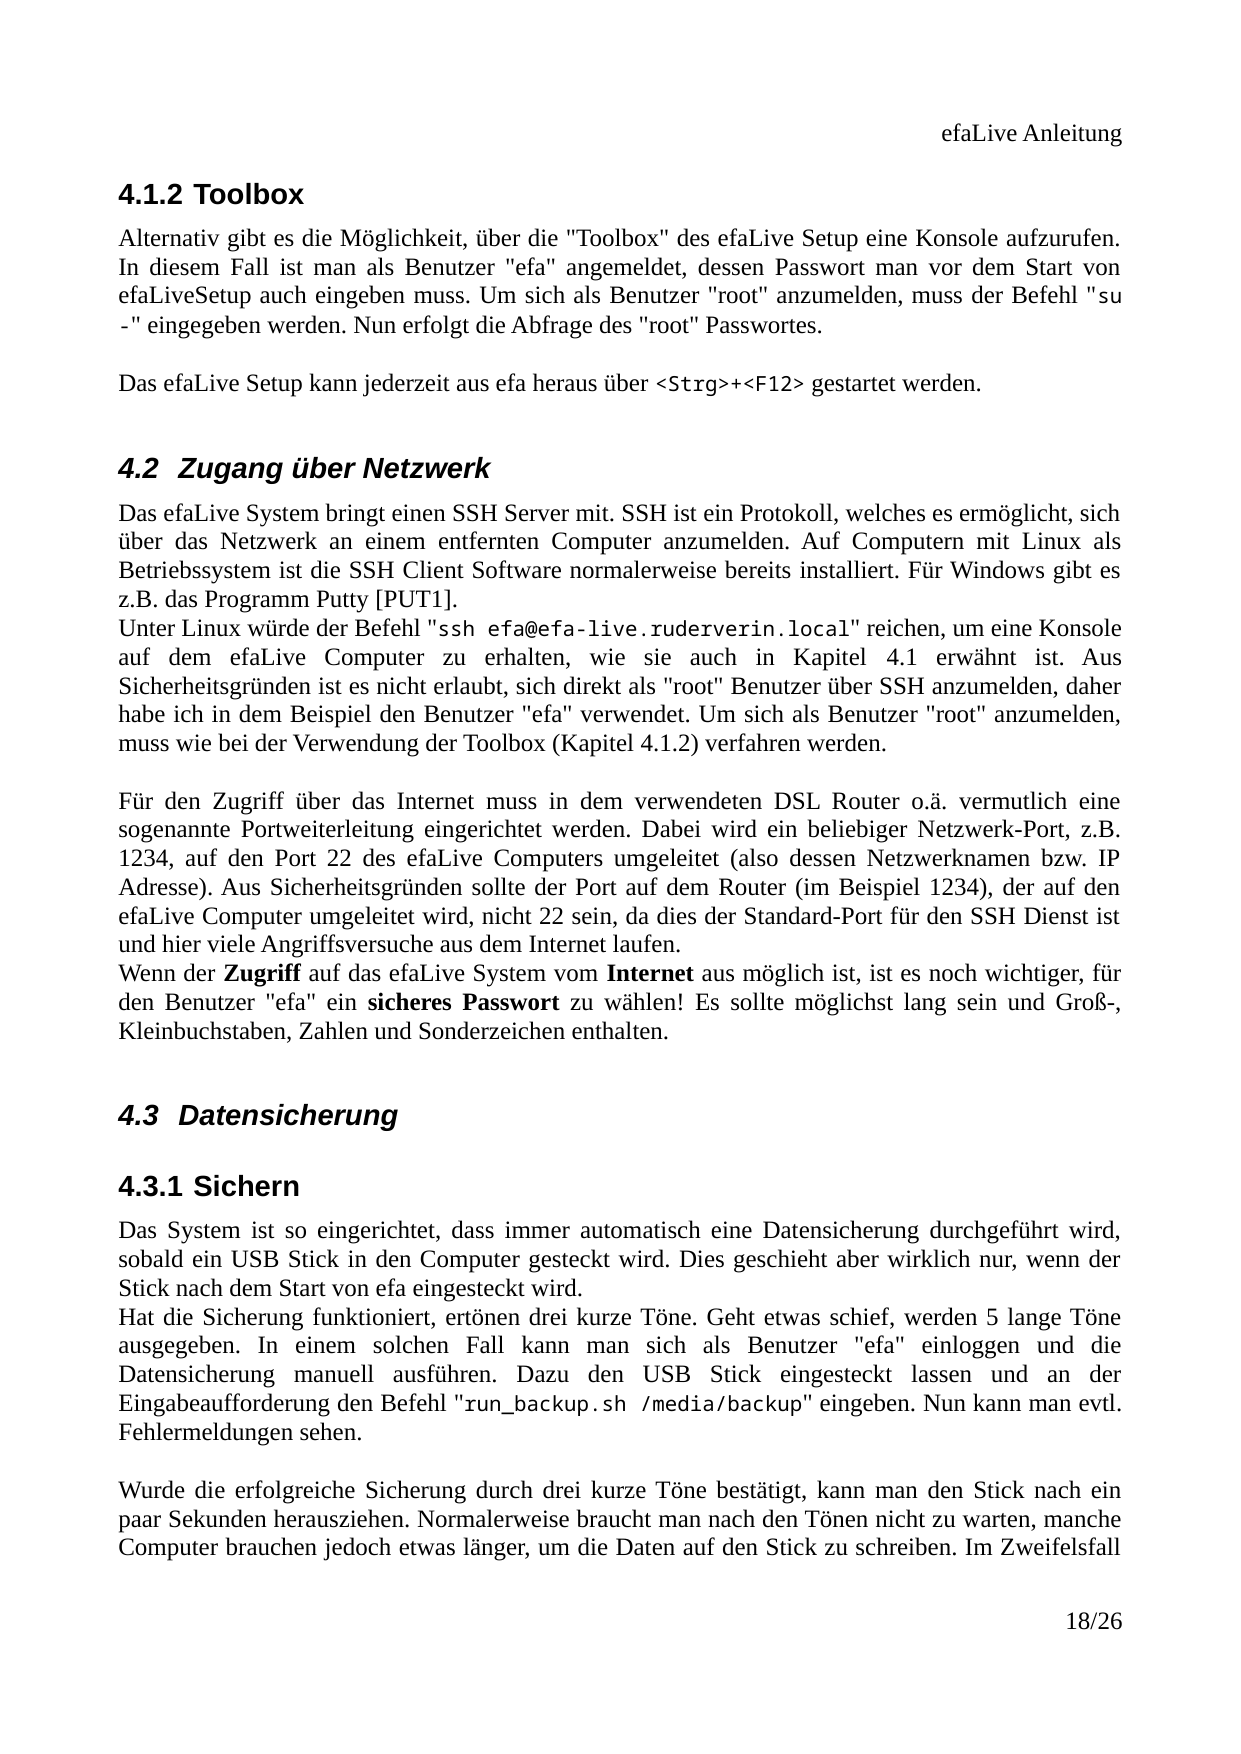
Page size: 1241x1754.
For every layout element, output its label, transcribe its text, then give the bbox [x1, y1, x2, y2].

text Das System ist so eingerichtet, dass immer automatisch eine Datensicherung durchgeführt wird, sobald ein USB Stick in den Computer gesteckt wird. Dies geschieht aber wirklich nur, wenn der Stick nach dem Start von efa eingesteckt wird. [118, 1215, 1122, 1302]
text Wenn der Zugriff auf das efaLive System vom Internet aus möglich ist, ist es noch wichtiger, für den Benutzer "efa" ein sicheres Passwort zu wählen! Es sollte möglichst lang sein und Groß-, Kleinbuchstaben, Zahlen und Sonderzeichen enthalten. [118, 958, 1122, 1044]
text Hat die Sicherung funktioniert, ertönen drei kurze Töne. Geht etwas schief, werden 5 lange Töne ausgegeben. In einem solchen Fall kann man sich als Benutzer "efa" einloggen und die Datensicherung manuell ausführen. Dazu den USB Stick eingesteckt lassen und an der Eingabeaufforderung den Befehl "run_backup.sh /media/backup" eingeben. Nun kann man evtl. Fehlermeldungen sehen. [118, 1302, 1122, 1446]
text Unter Linux würde der Befehl "ssh efa@efa-live.ruderverin.local" reichen, um eine Konsole auf dem efaLive Computer zu erhalten, wie sie auch in Kapitel 4.1 erwähnt ist. Aus Sicherheitsgründen ist es nicht erlaubt, sich direkt als "root" Benutzer über SSH anzumelden, daher habe ich in dem Beispiel den Benutzer "efa" verwendet. Um sich als Benutzer "root" anzumelden, muss wie bei der Verwendung der Toolbox (Kapitel 4.1.2) verfahren werden. [118, 613, 1122, 757]
subtitle Sichern [118, 1169, 1122, 1203]
text Für den Zugriff über das Internet muss in dem verwendeten DSL Router o.ä. vermutlich eine sogenannte Portweiterleitung eingerichtet werden. Dabei wird ein beliebiger Netzwerk-Port, z.B. 1234, auf den Port 22 des efaLive Computers umgeleitet (also dessen Netzwerknamen bzw. IP Adresse). Aus Sicherheitsgründen sollte der Port auf dem Router (im Beispiel 1234), der auf den efaLive Computer umgeleitet wird, nicht 22 sein, da dies der Standard-Port für den SSH Dienst ist und hier viele Angriffsversuche aus dem Internet laufen. [118, 786, 1122, 958]
text Wurde die erfolgreiche Sicherung durch drei kurze Töne bestätigt, kann man den Stick nach ein paar Sekunden herausziehen. Normalerweise braucht man nach den Tönen nicht zu warten, manche Computer brauchen jedoch etwas länger, um die Daten auf den Stick zu schreiben. Im Zweifelsfall [118, 1475, 1122, 1561]
text Das efaLive Setup kann jederzeit aus efa heraus über <Strg>+<F12> gestartet werden. [118, 368, 1122, 398]
subtitle Zugang über Netzwerk [118, 452, 1122, 485]
subtitle Toolbox [118, 177, 1122, 211]
text Das efaLive System bringt einen SSH Server mit. SSH ist ein Protokoll, welches es ermöglicht, sich über das Netzwerk an einem entfernten Computer anzumelden. Auf Computern mit Linux als Betriebssystem ist die SSH Client Software normalerweise bereits installiert. Für Windows gibt es z.B. das Programm Putty [PUT1]. [118, 498, 1122, 613]
subtitle Datensicherung [118, 1098, 1122, 1132]
text Alternativ gibt es die Möglichkeit, über die "Toolbox" des efaLive Setup eine Konsole aufzurufen. In diesem Fall ist man als Benutzer "efa" angemeldet, dessen Passwort man vor dem Start von efaLiveSetup auch eingeben muss. Um sich als Benutzer "root" anzumelden, muss der Befehl "su -" eingegeben werden. Nun erfolgt die Abfrage des "root" Passwortes. [118, 223, 1122, 339]
